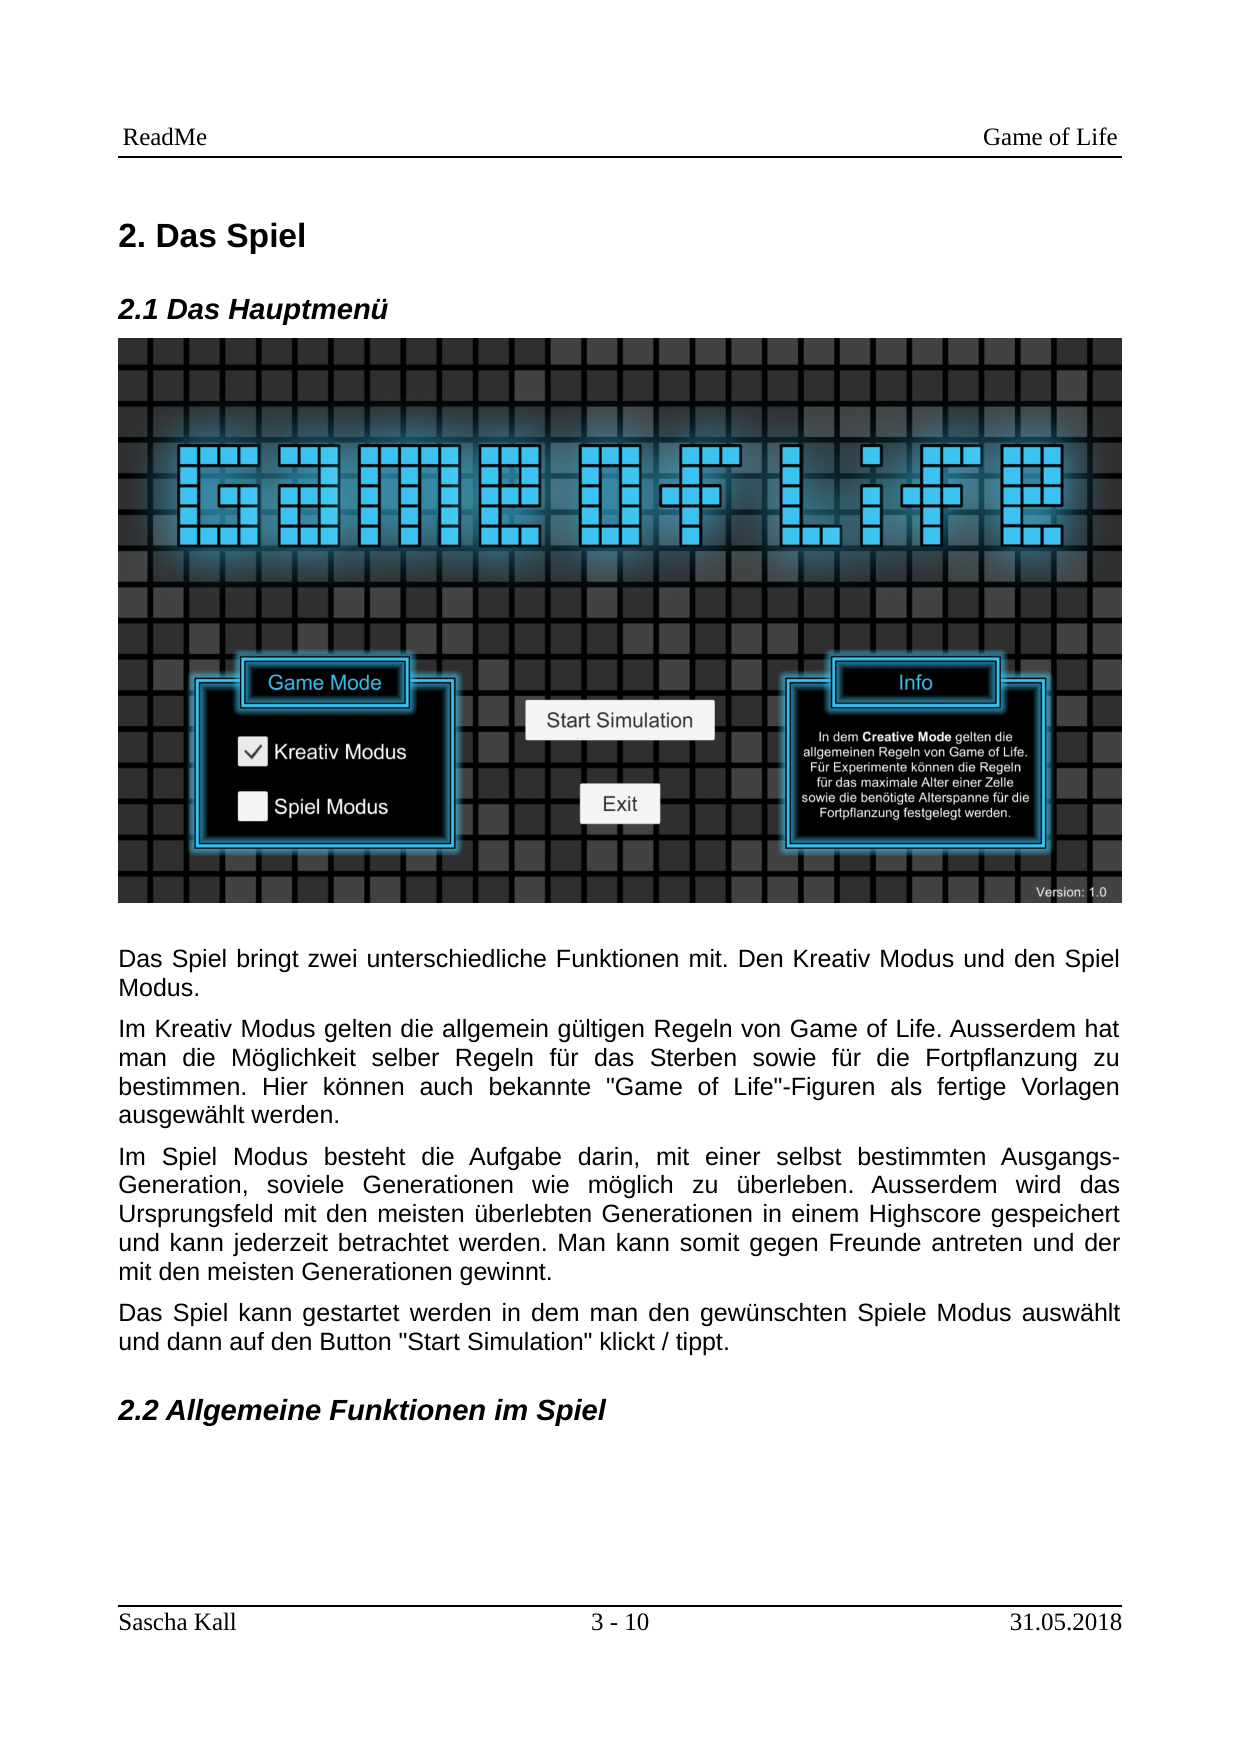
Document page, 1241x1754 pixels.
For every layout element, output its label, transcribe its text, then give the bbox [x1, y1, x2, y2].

text Das Spiel kann gestartet werden in dem man den gewünschten Spiele Modus auswählt und dann auf den Button "Start Simulation" klickt / tippt. [118, 1298, 1122, 1355]
subtitle 2.2 Allgemeine Funktionen im Spiel [118, 1393, 1122, 1426]
picture [118, 338, 1122, 903]
text Im Kreativ Modus gelten die allgemein gültigen Regeln von Game of Life. Ausserdem hat man die Möglichkeit selber Regeln für das Sterben sowie für die Fortpflanzung zu bestimmen. Hier können auch bekannte "Game of Life"-Figuren als fertige Vorlagen ausgewählt werden. [118, 1014, 1122, 1129]
subtitle 2.1 Das Hauptmenü [118, 292, 1122, 326]
text Das Spiel bringt zwei unterschiedliche Funktionen mit. Den Kreativ Modus und den Spiel Modus. [118, 944, 1122, 1001]
text Im Spiel Modus besteht die Aufgabe darin, mit einer selbst bestimmten Ausgangs- Generation, soviele Generationen wie möglich zu überleben. Ausserdem wird das Ursprungsfeld mit den meisten überlebten Generationen in einem Highscore gespeichert und kann jederzeit betrachtet werden. Man kann somit gegen Freunde antreten und der mit den meisten Generationen gewinnt. [118, 1141, 1122, 1285]
subtitle 2. Das Spiel [118, 216, 1122, 254]
